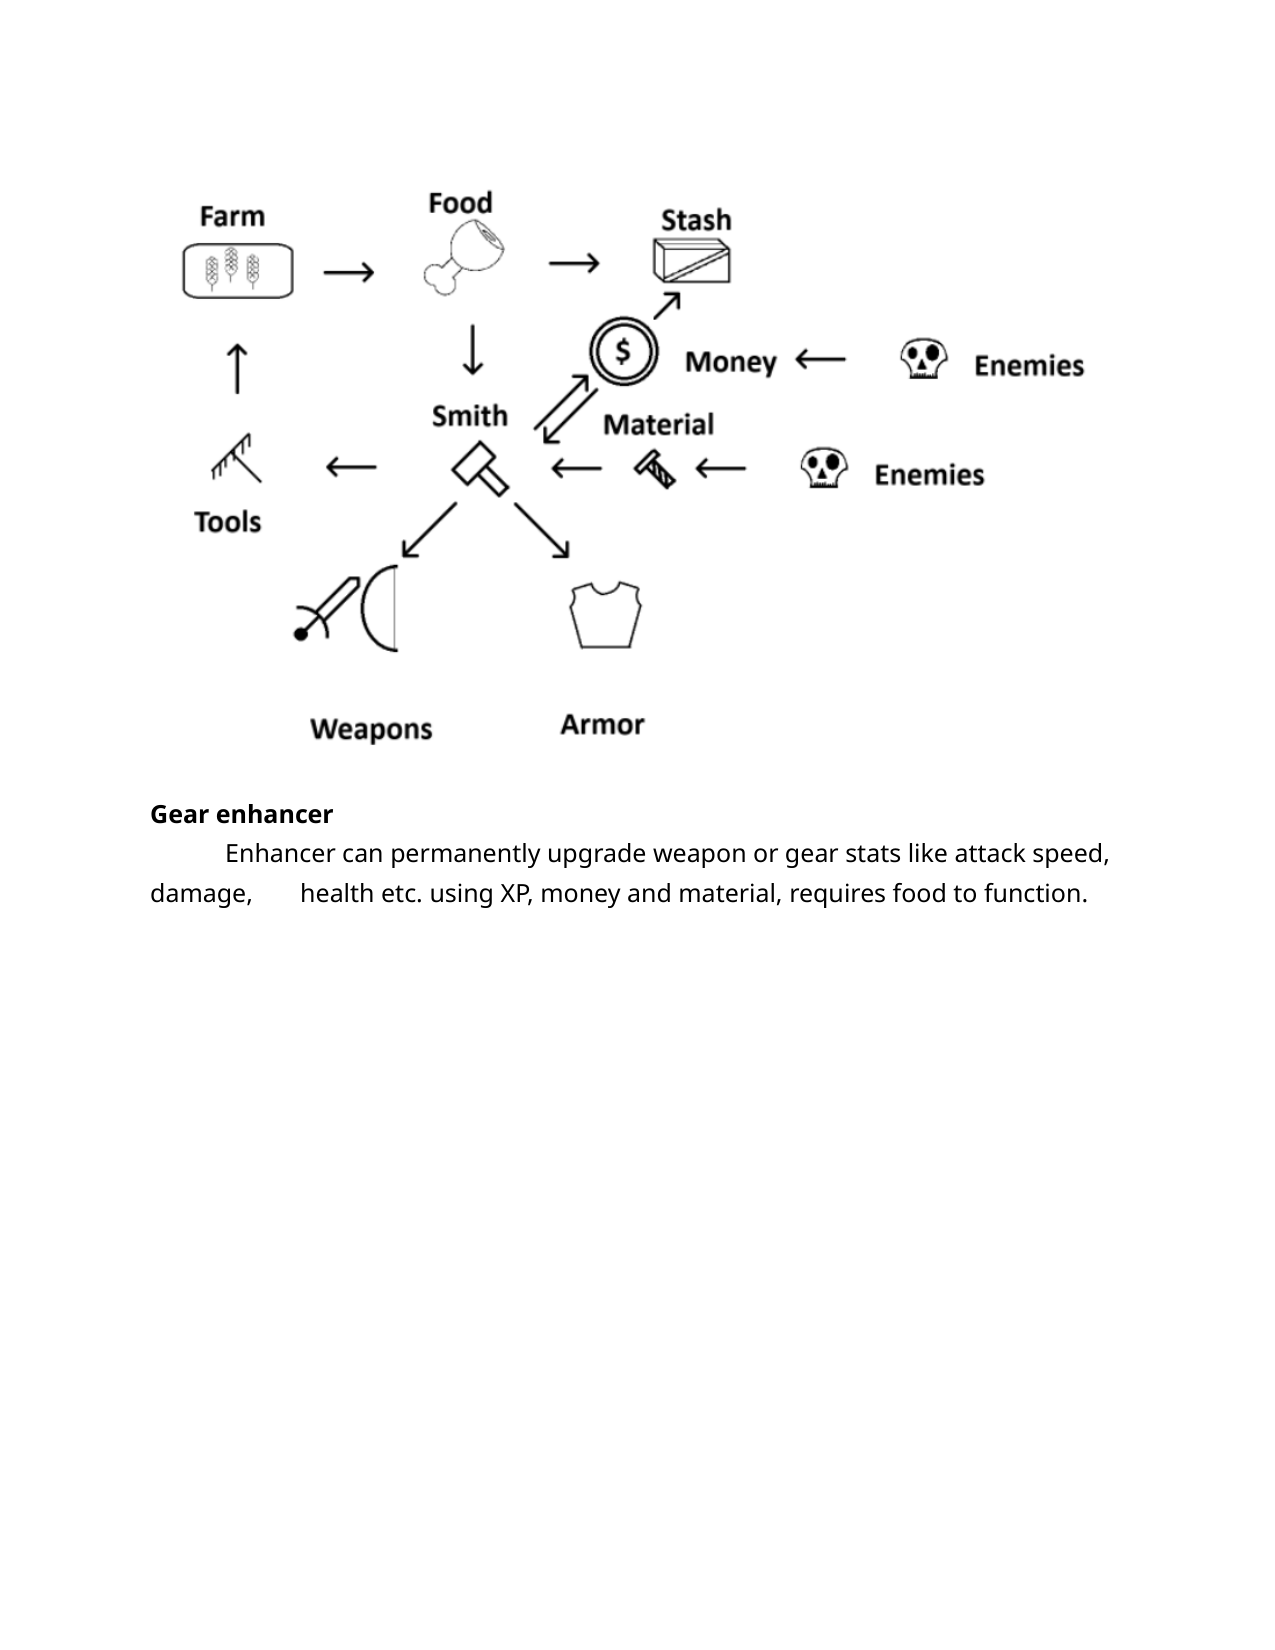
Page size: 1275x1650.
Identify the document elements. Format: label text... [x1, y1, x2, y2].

text Gear enhancer [150, 797, 1125, 831]
text Enhancer can permanently upgrade weapon or gear stats like attack speed, damage, health etc. using XP, money and material, requires food to function. [150, 836, 1125, 909]
picture [150, 150, 1125, 752]
